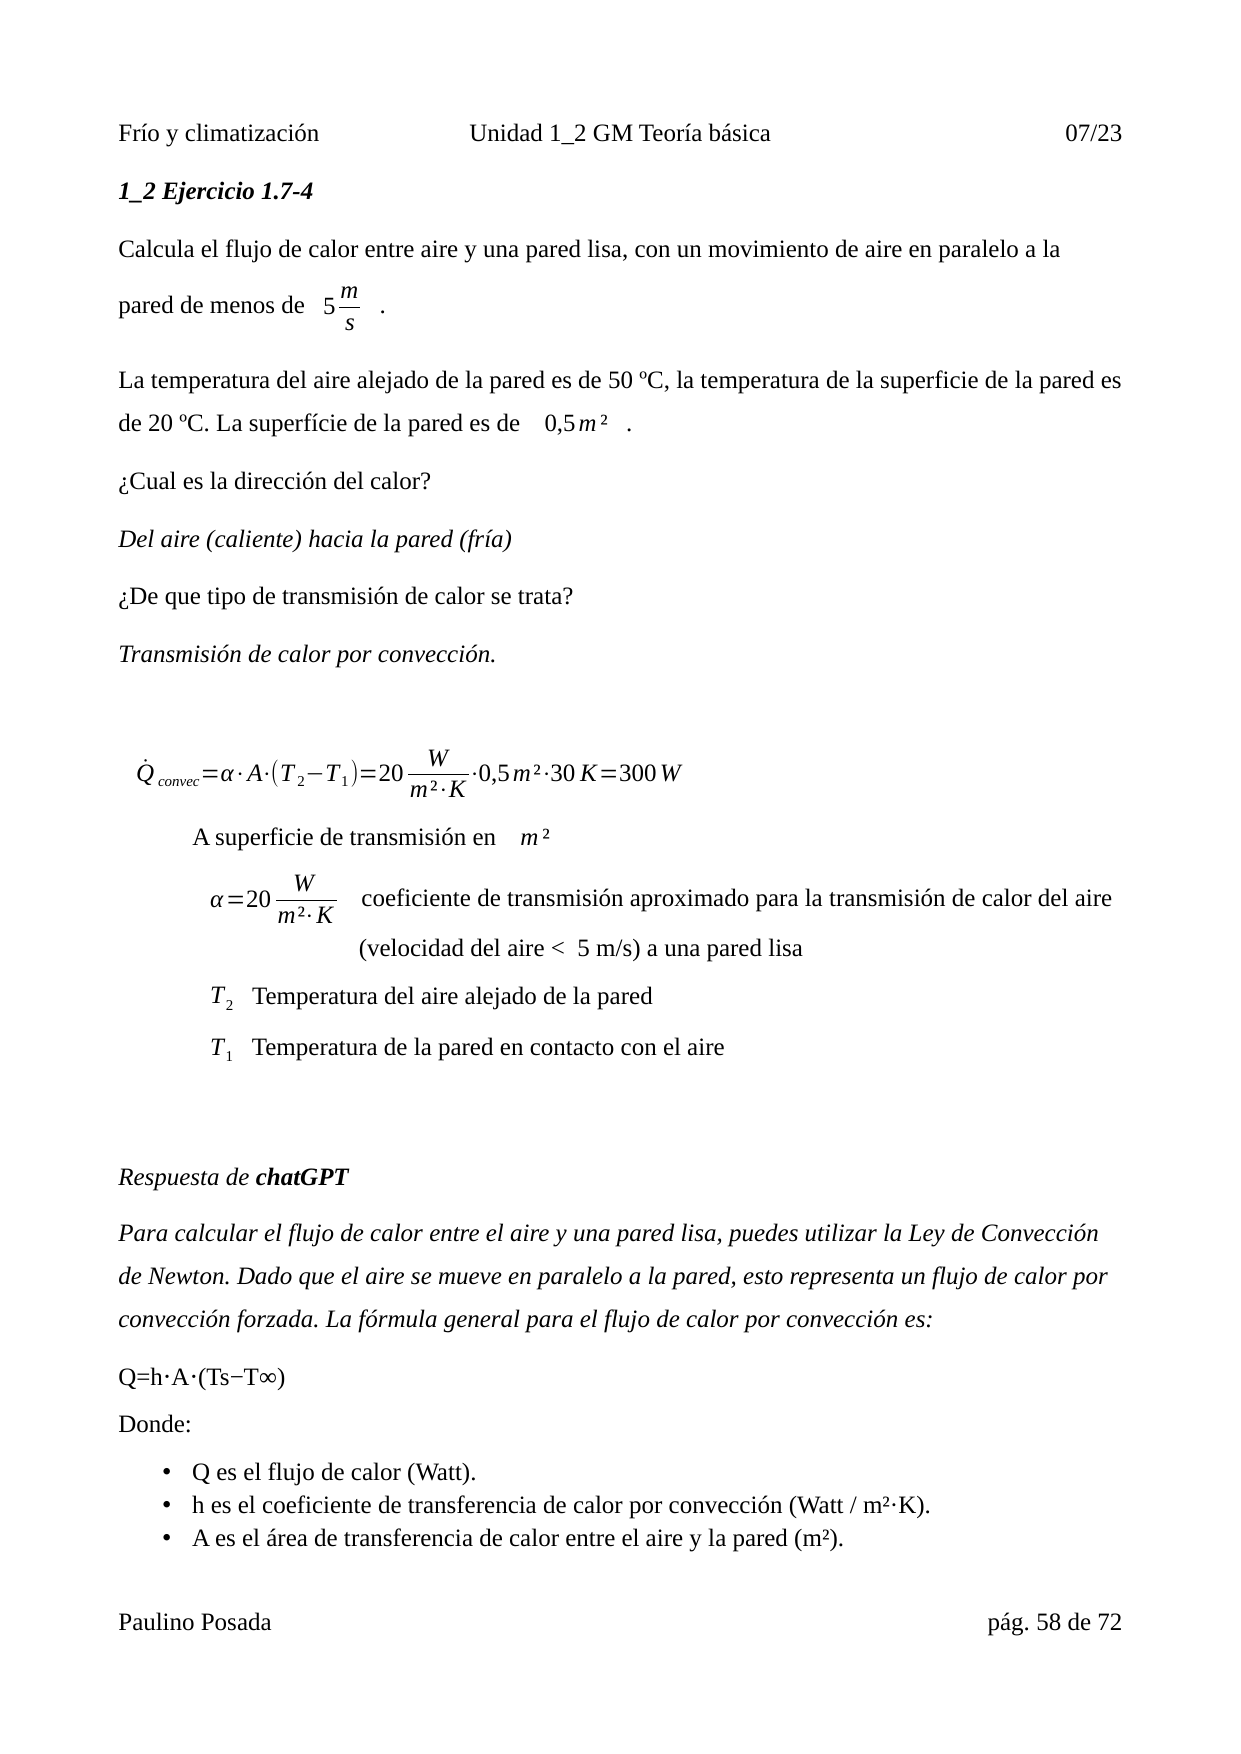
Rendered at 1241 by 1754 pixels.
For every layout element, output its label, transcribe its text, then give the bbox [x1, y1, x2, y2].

text La temperatura del aire alejado de la pared es de 50 ºC, la temperatura de la superficie de la pared es de 20 ºC. La superfície de la pared es de . [118, 365, 1122, 437]
text 1_2 Ejercicio 1.7-4 [118, 176, 1122, 205]
text ¿De que tipo de transmisión de calor se trata? [118, 581, 1122, 610]
text Q=h⋅A⋅(Ts​−T∞​) [118, 1362, 1122, 1390]
text Temperatura de la pared en contacto con el aire [118, 1032, 1122, 1065]
text Temperatura del aire alejado de la pared [118, 981, 1122, 1013]
list h es el coeficiente de transferencia de calor por convección (Watt / m²·K). [162, 1490, 1122, 1519]
text coeficiente de transmisión aproximado para la transmisión de calor del aire (velocidad del aire < 5 m/s) a una pared lisa [118, 870, 1122, 962]
text Para calcular el flujo de calor entre el aire y una pared lisa, puedes utilizar la Ley de Convección de Newton. Dado que el aire se mueve en paralelo a la pared, esto representa un flujo de calor por convección forzada. La fórmula general para el flujo de calor por convección es: [118, 1218, 1122, 1333]
text Donde: [118, 1409, 1122, 1438]
list A es el área de transferencia de calor entre el aire y la pared (m²). [162, 1523, 1122, 1552]
text Del aire (caliente) hacia la pared (fría) [118, 524, 1122, 552]
text A superficie de transmisión en [118, 822, 1122, 851]
list Q es el flujo de calor (Watt). [162, 1457, 1122, 1486]
text Respuesta de chatGPT [118, 1162, 1122, 1191]
text ¿Cual es la dirección del calor? [118, 466, 1122, 495]
text Transmisión de calor por convección. [118, 639, 1122, 668]
text Calcula el flujo de calor entre aire y una pared lisa, con un movimiento de aire en paralelo a la pared de menos de. [118, 234, 1122, 336]
